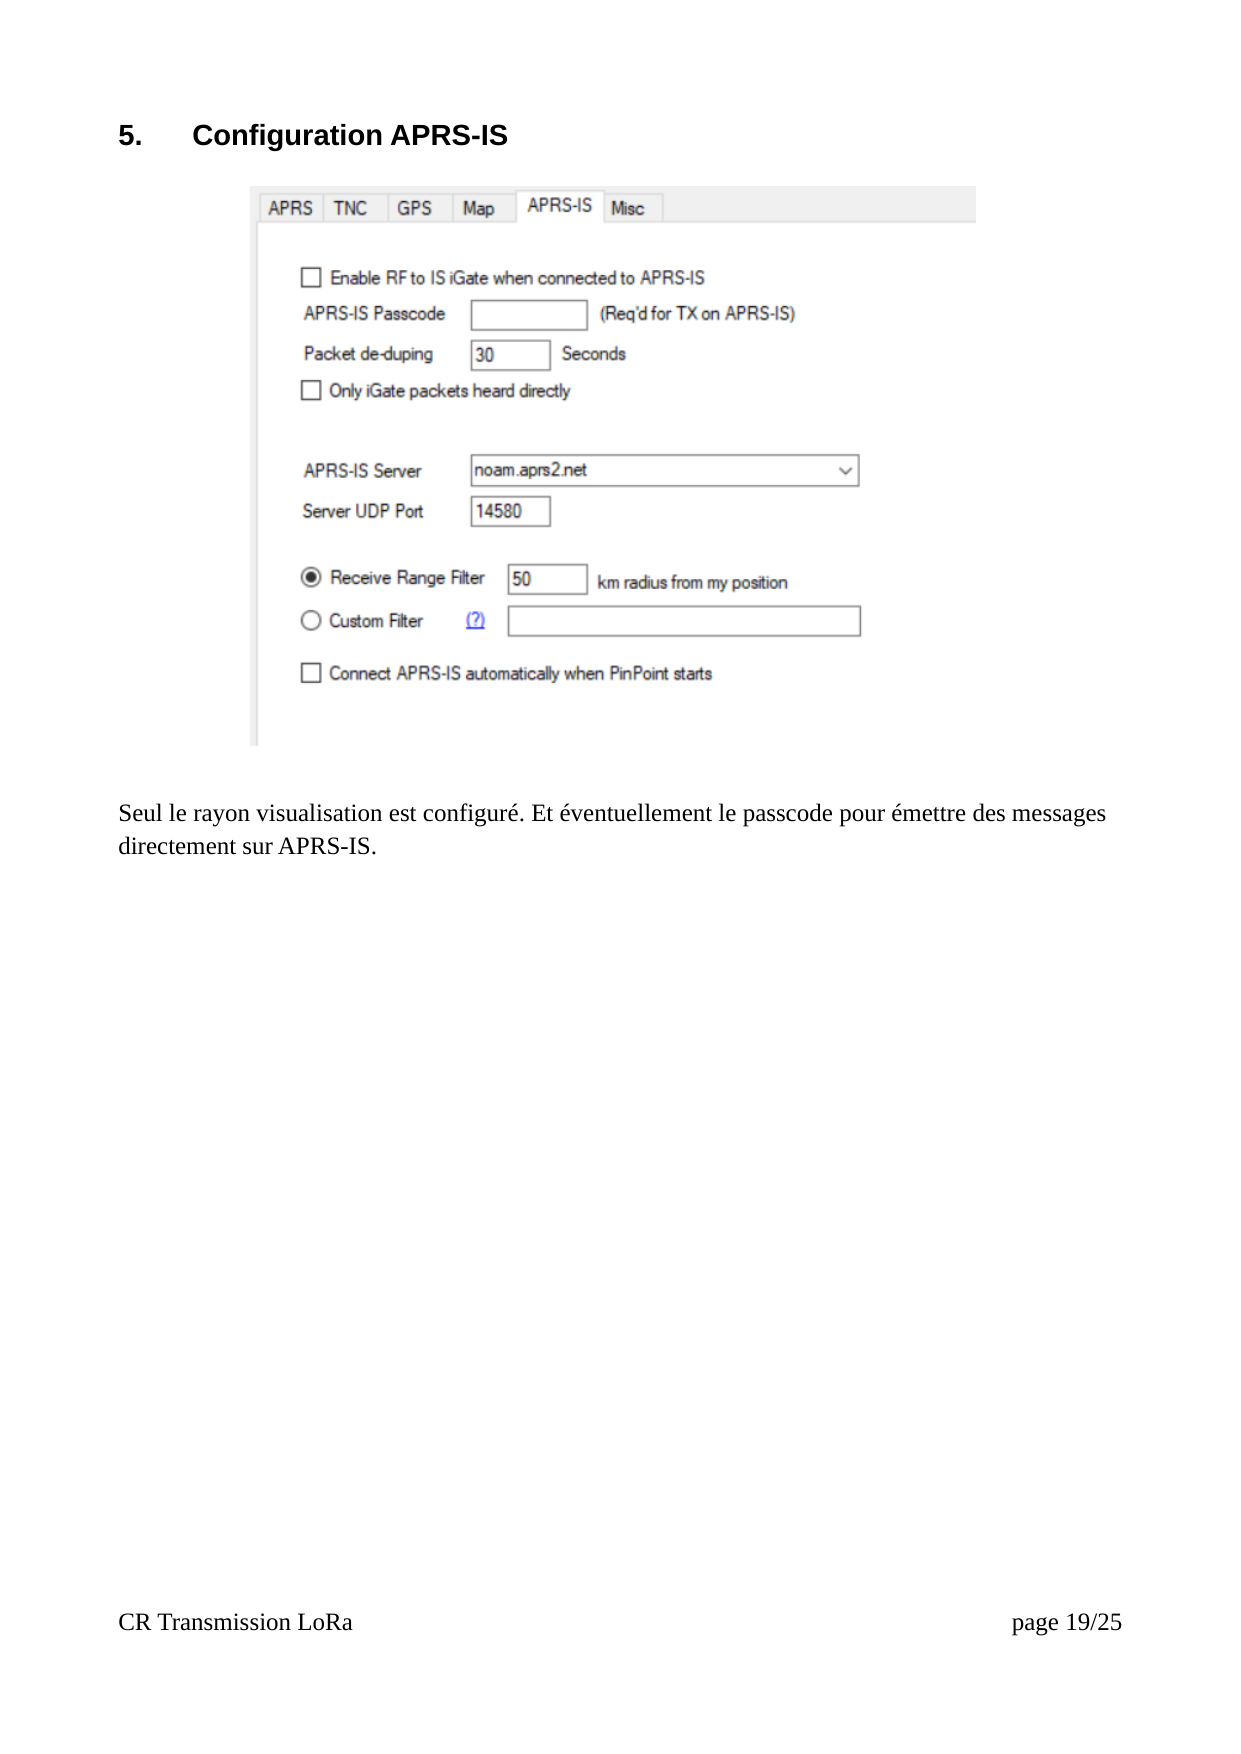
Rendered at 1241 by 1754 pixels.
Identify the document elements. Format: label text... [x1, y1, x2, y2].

subtitle Configuration APRS-IS [118, 118, 1122, 152]
text Seul le rayon visualisation est configuré. Et éventuellement le passcode pour émettre des messages directement sur APRS-IS. [118, 798, 1122, 859]
picture [249, 186, 976, 746]
